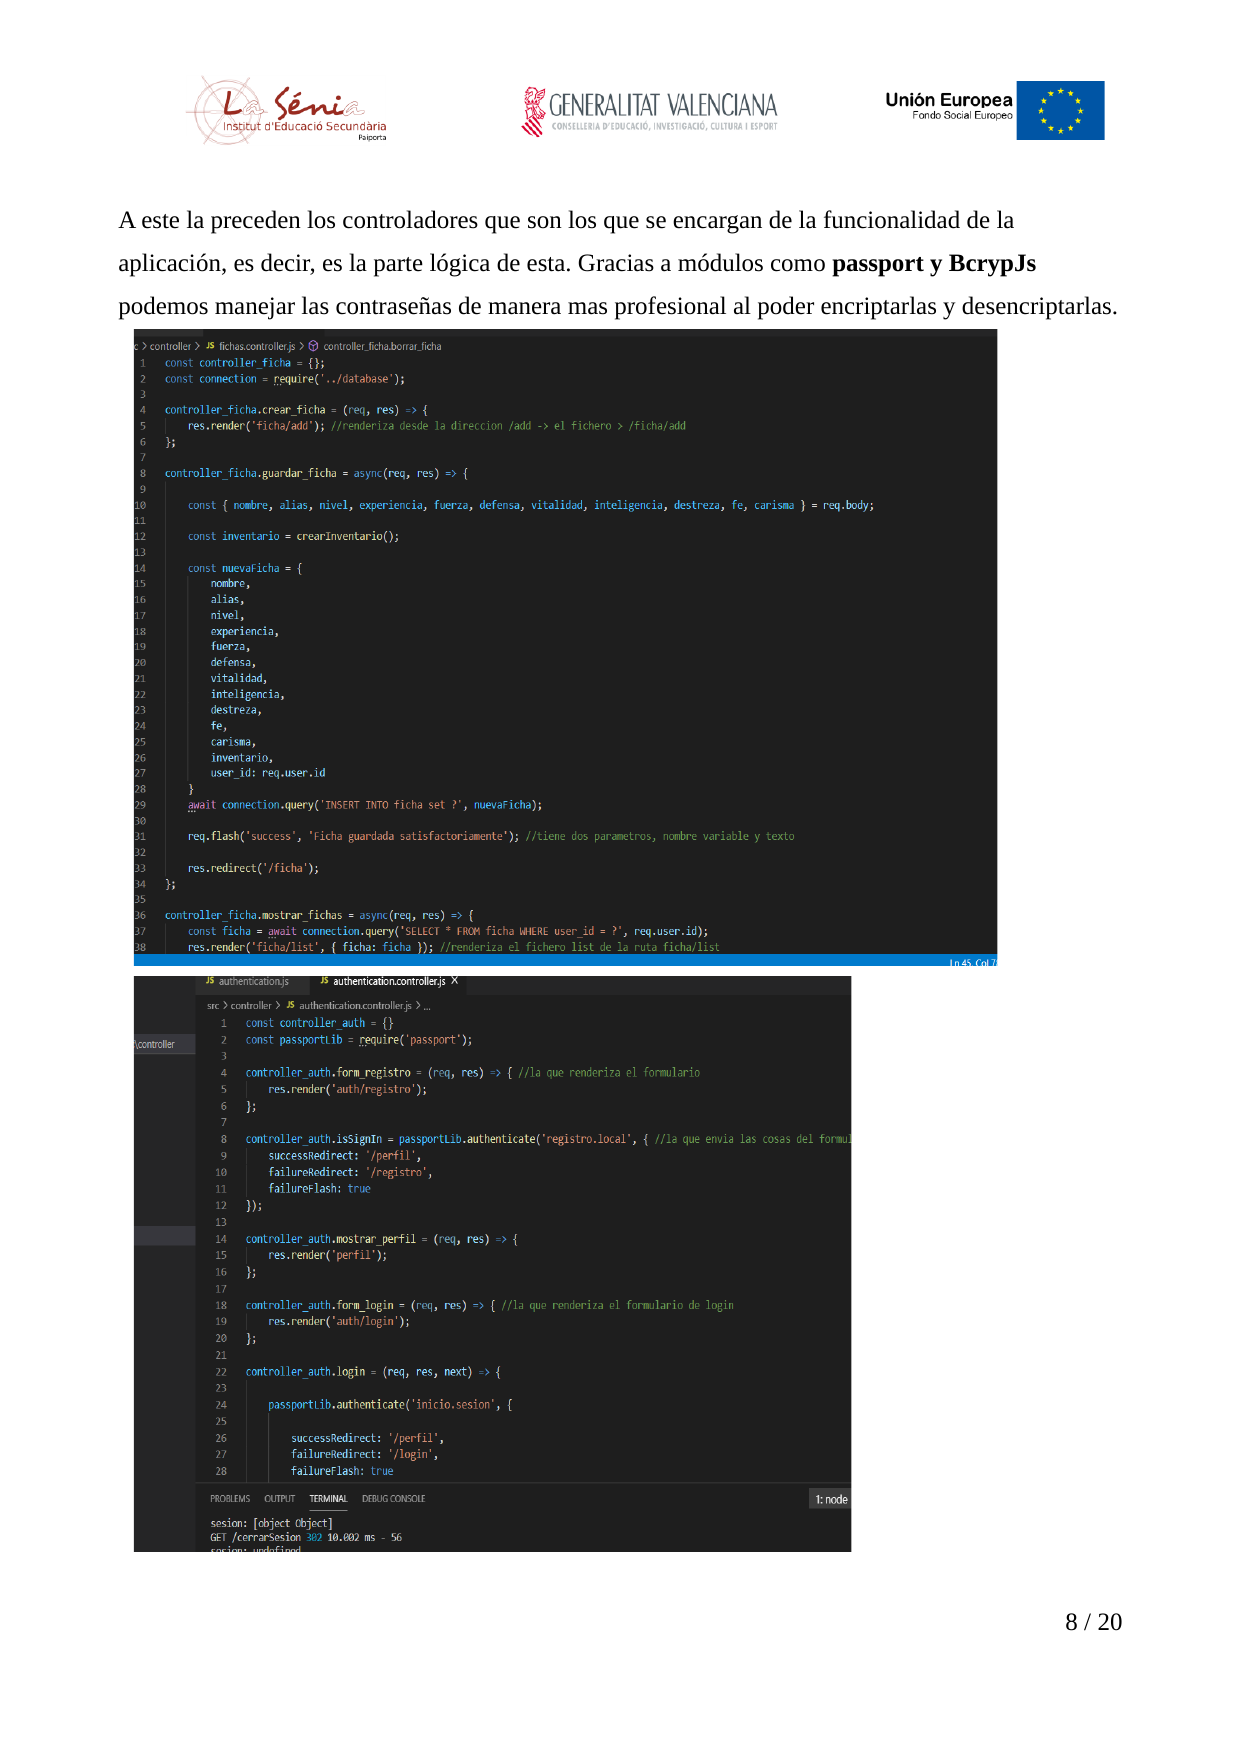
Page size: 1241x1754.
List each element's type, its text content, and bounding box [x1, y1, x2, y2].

text A este la preceden los controladores que son los que se encargan de la funcionalidad de la aplicación, es decir, es la parte lógica de esta. Gracias a módulos como passport y BcrypJs podemos manejar las contraseñas de manera mas profesional al poder encriptarlas y desencriptarlas. [118, 205, 1122, 320]
picture [106, 56, 1111, 166]
picture [133, 329, 998, 966]
picture [133, 976, 852, 1552]
